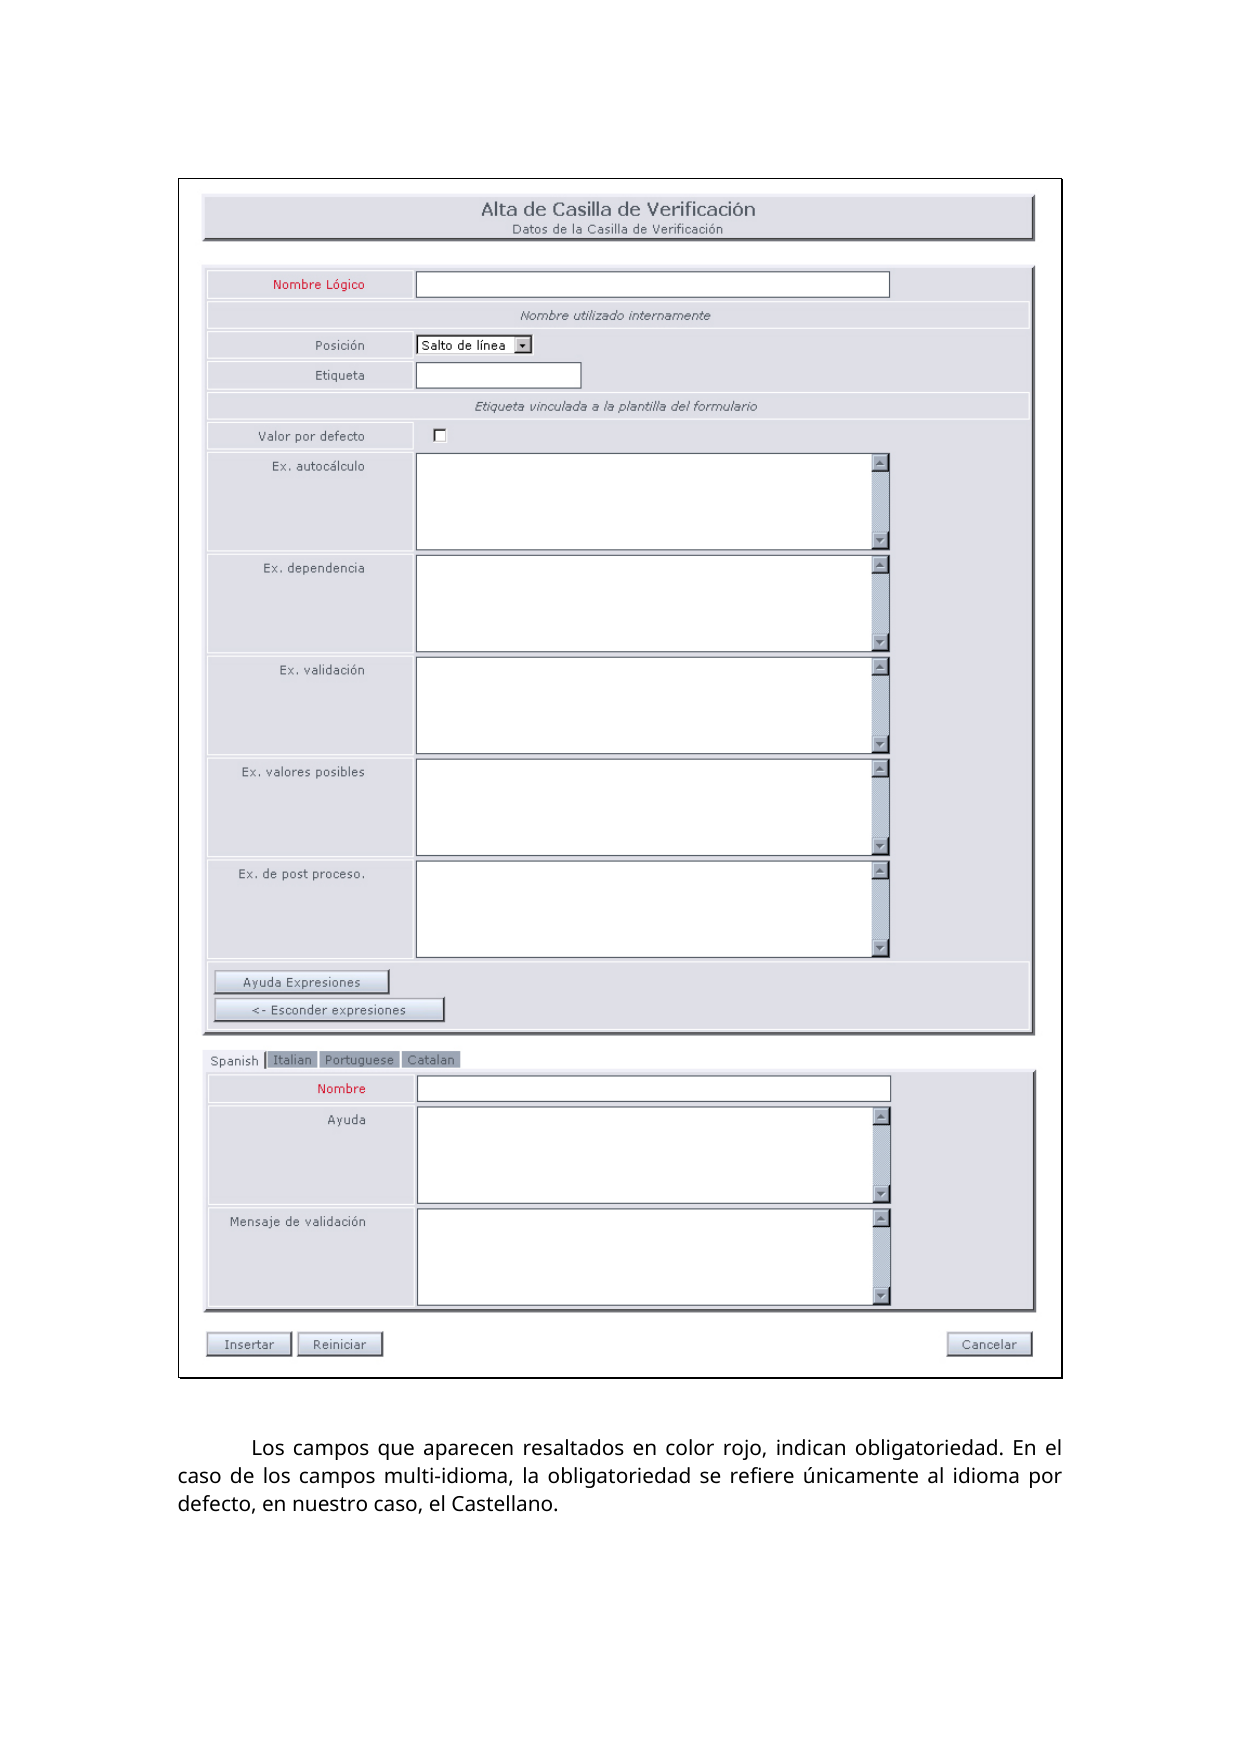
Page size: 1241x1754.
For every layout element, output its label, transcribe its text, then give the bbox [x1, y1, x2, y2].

picture [194, 186, 1046, 1369]
text Los campos que aparecen resaltados en color rojo, indican obligatoriedad. En el caso de los campos multi-idioma, la obligatoriedad se refiere únicamente al idioma por defecto, en nuestro caso, el Castellano. [177, 1433, 1063, 1518]
